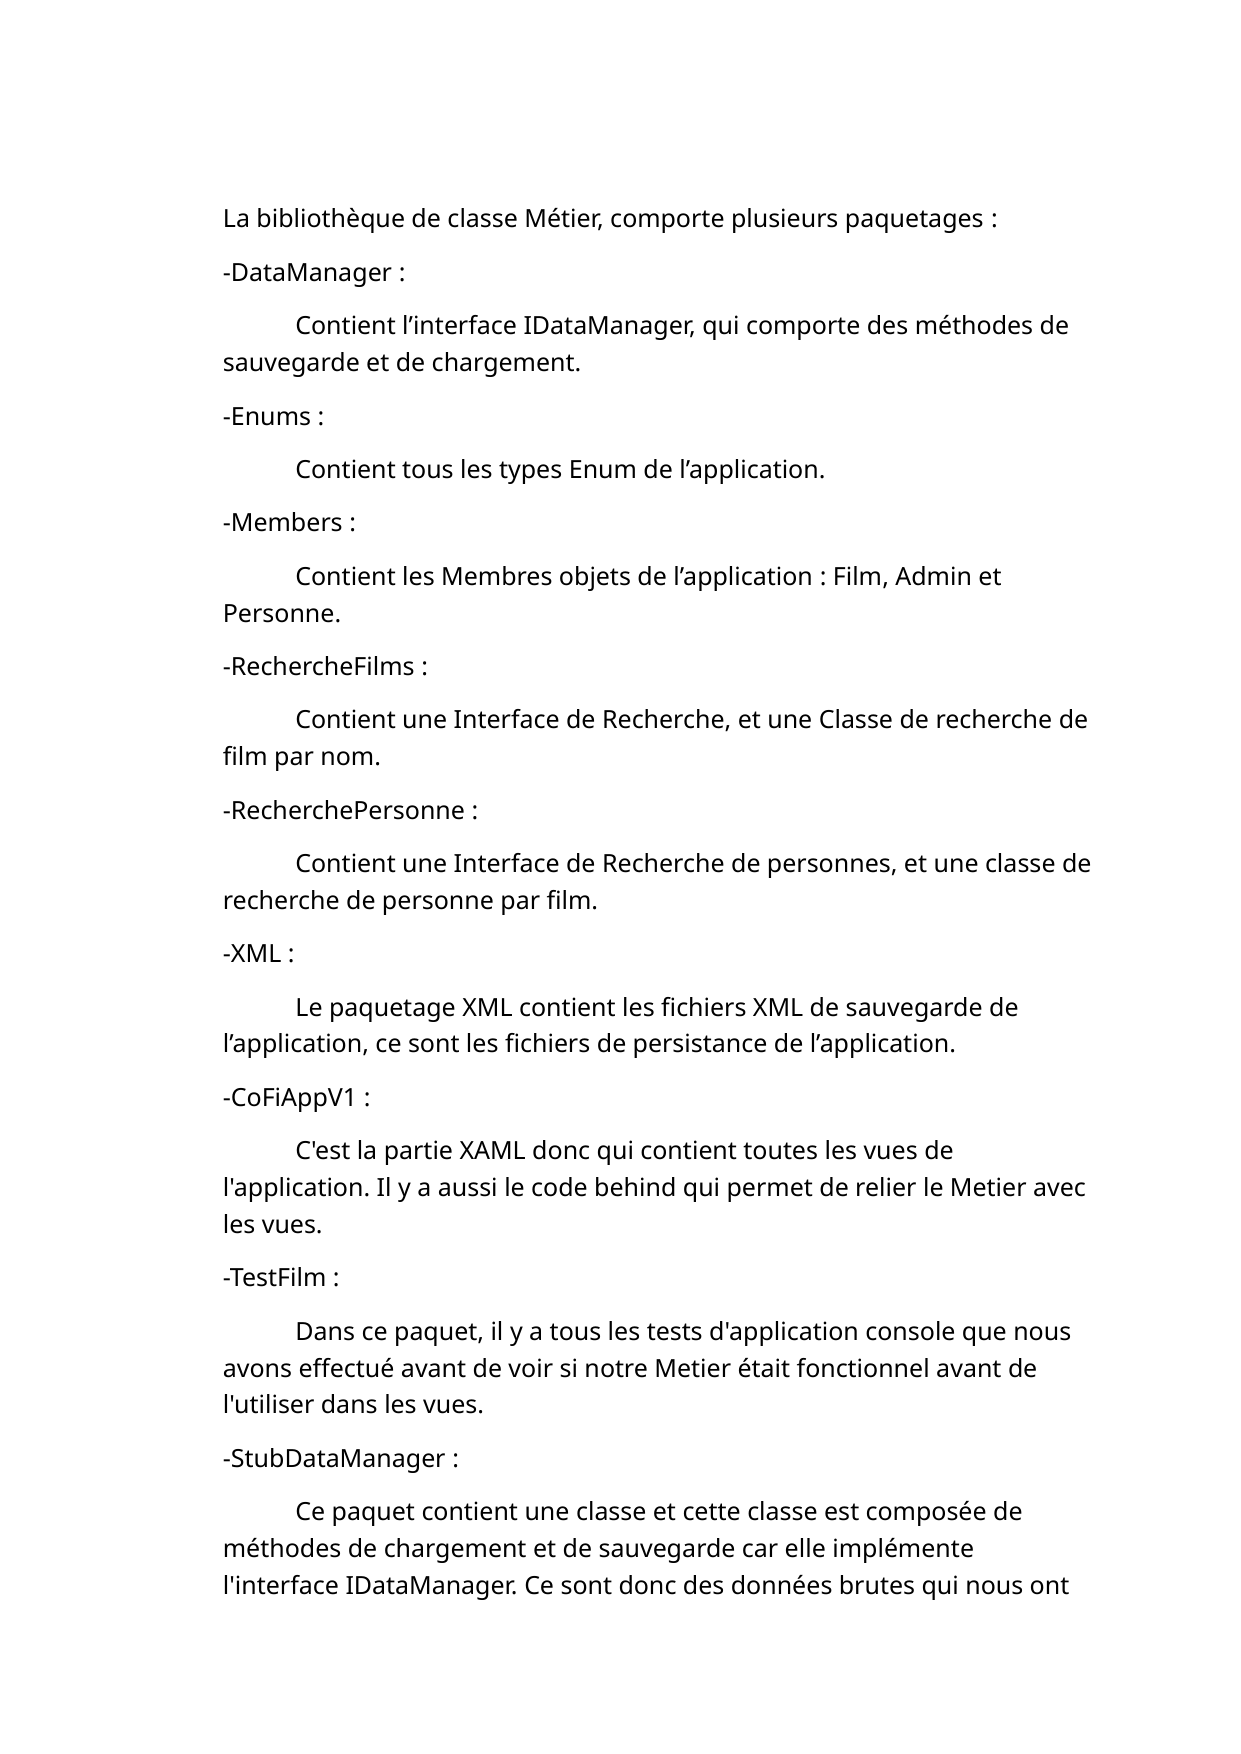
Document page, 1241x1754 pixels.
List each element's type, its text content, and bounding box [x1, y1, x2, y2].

list -Members : [223, 505, 1093, 539]
list -RechercheFilms : [223, 649, 1093, 683]
list Dans ce paquet, il y a tous les tests d'application console que nous avons effectué avant de voir si notre Metier était fonctionnel avant de l'utiliser dans les vues. [223, 1313, 1093, 1421]
list -RecherchePersonne : [223, 792, 1093, 826]
list -DataManager : [223, 254, 1093, 288]
list Contient les Membres objets de l’application : Film, Admin et Personne. [223, 558, 1093, 629]
list Contient une Interface de Recherche de personnes, et une classe de recherche de personne par film. [223, 846, 1093, 917]
list -StubDataManager : [223, 1440, 1093, 1474]
list -XML : [223, 936, 1093, 970]
list Le paquetage XML contient les fichiers XML de sauvegarde de l’application, ce sont les fichiers de persistance de l’application. [223, 989, 1093, 1060]
list Contient tous les types Enum de l’application. [223, 452, 1093, 486]
list La bibliothèque de classe Métier, comporte plusieurs paquetages : [223, 201, 1093, 235]
list -CoFiAppV1 : [223, 1079, 1093, 1114]
list Contient une Interface de Recherche, et une Classe de recherche de film par nom. [223, 702, 1093, 773]
list Contient l’interface IDataManager, qui comporte des méthodes de sauvegarde et de chargement. [223, 308, 1093, 379]
list -TestFilm : [223, 1260, 1093, 1294]
list C'est la partie XAML donc qui contient toutes les vues de l'application. Il y a aussi le code behind qui permet de relier le Metier avec les vues. [223, 1133, 1093, 1241]
list Ce paquet contient une classe et cette classe est composée de méthodes de chargement et de sauvegarde car elle implémente l'interface IDataManager. Ce sont donc des données brutes qui nous ont [223, 1494, 1093, 1601]
list -Enums : [223, 398, 1093, 432]
